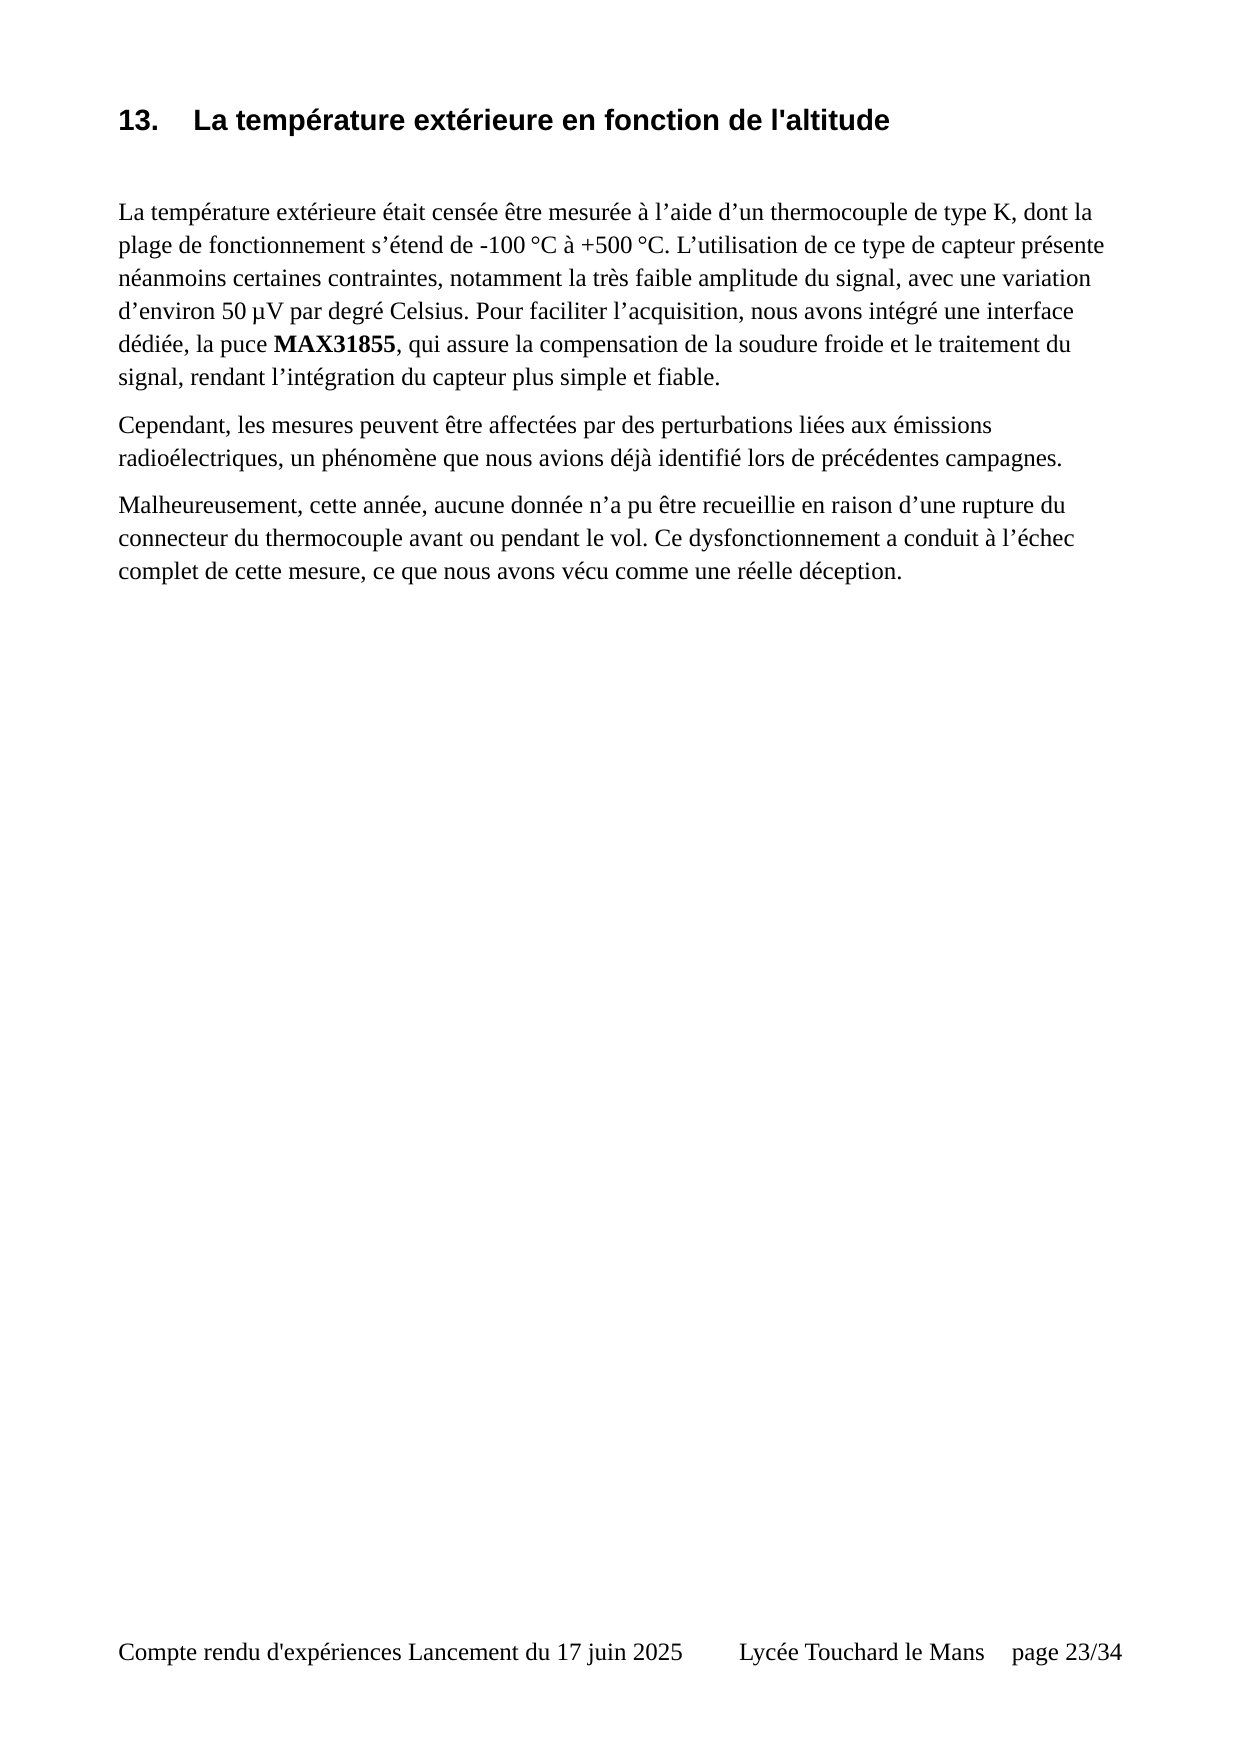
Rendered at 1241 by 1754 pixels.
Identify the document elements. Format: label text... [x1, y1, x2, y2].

subtitle La température extérieure en fonction de l'altitude [118, 103, 1122, 137]
text La température extérieure était censée être mesurée à l’aide d’un thermocouple de type K, dont la plage de fonctionnement s’étend de -100 °C à +500 °C. L’utilisation de ce type de capteur présente néanmoins certaines contraintes, notamment la très faible amplitude du signal, avec une variation d’environ 50 µV par degré Celsius. Pour faciliter l’acquisition, nous avons intégré une interface dédiée, la puce MAX31855, qui assure la compensation de la soudure froide et le traitement du signal, rendant l’intégration du capteur plus simple et fiable. [118, 197, 1122, 391]
text Cependant, les mesures peuvent être affectées par des perturbations liées aux émissions radioélectriques, un phénomène que nous avions déjà identifié lors de précédentes campagnes. [118, 410, 1122, 471]
text Malheureusement, cette année, aucune donnée n’a pu être recueillie en raison d’une rupture du connecteur du thermocouple avant ou pendant le vol. Ce dysfonctionnement a conduit à l’échec complet de cette mesure, ce que nous avons vécu comme une réelle déception. [118, 490, 1122, 585]
